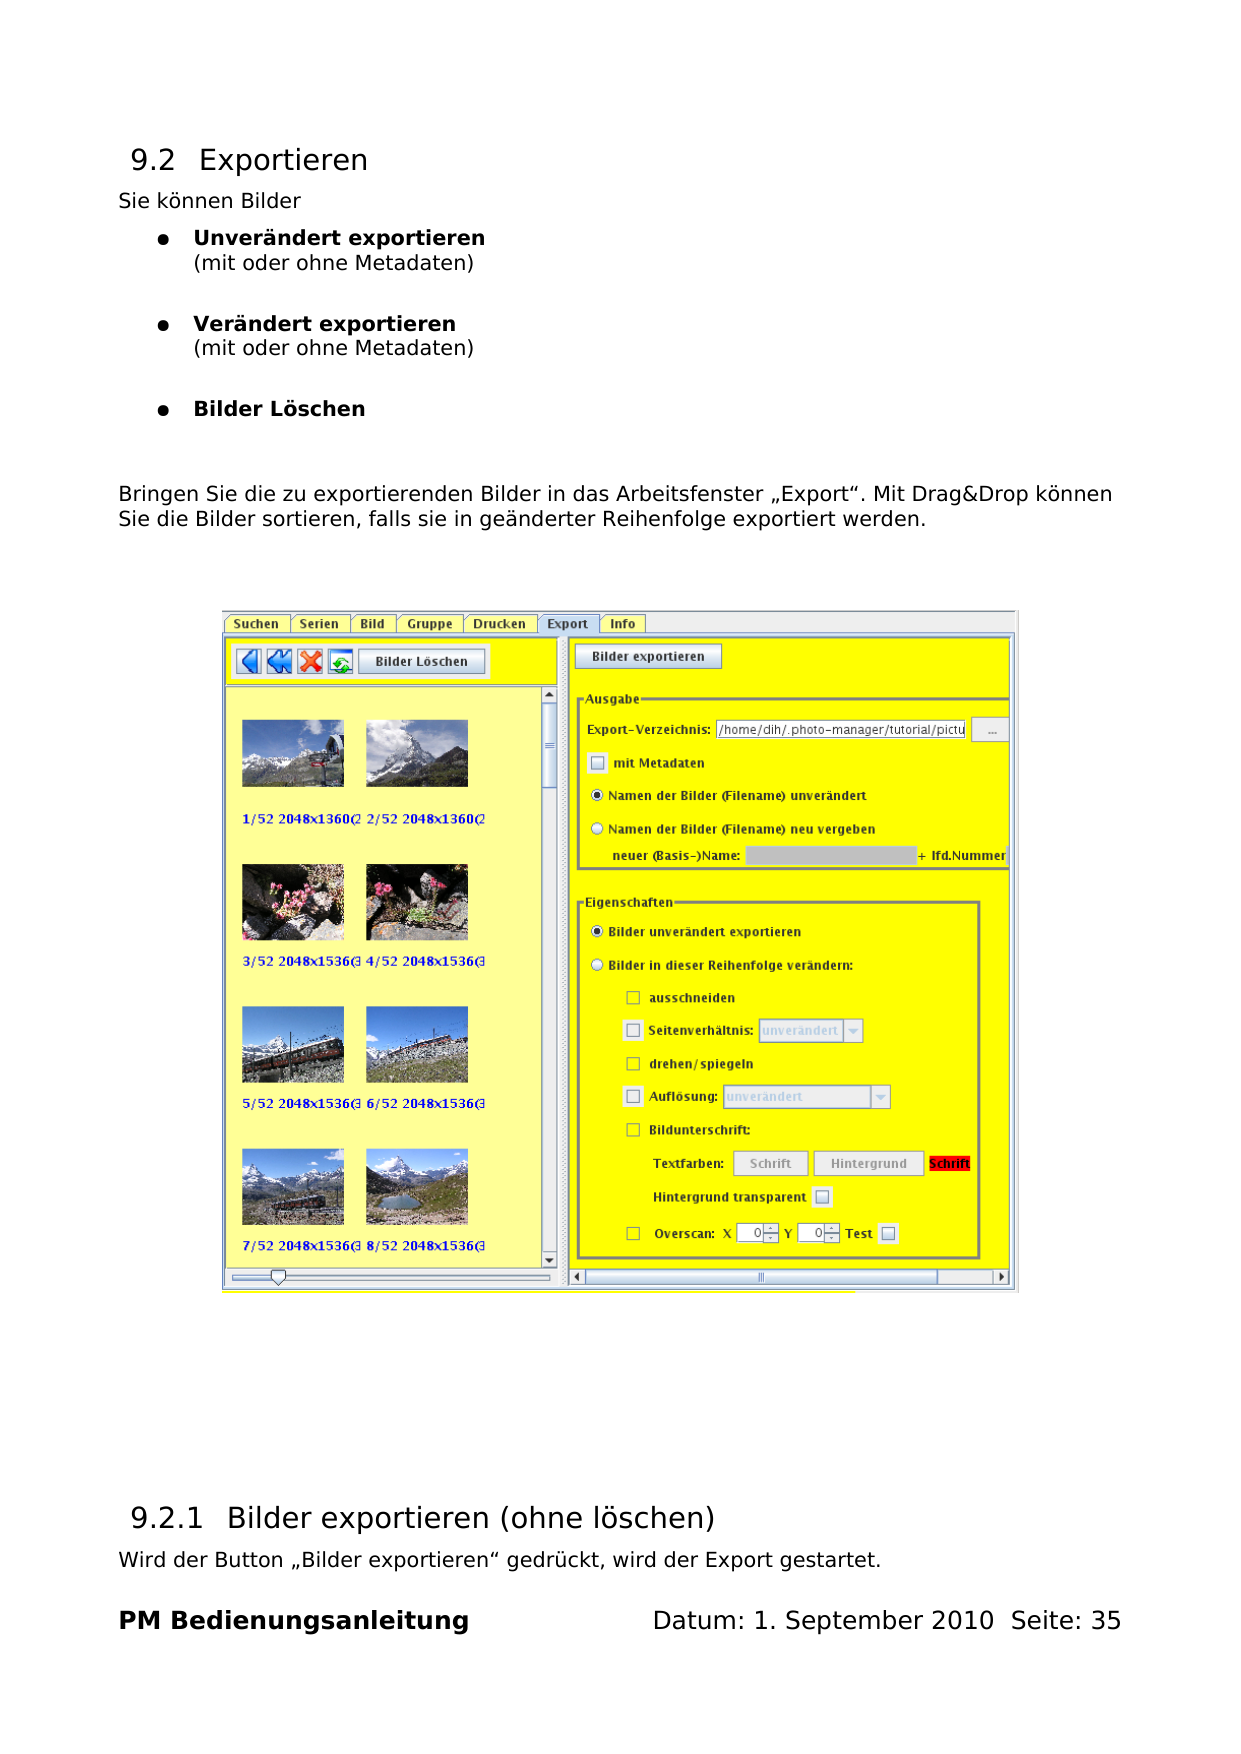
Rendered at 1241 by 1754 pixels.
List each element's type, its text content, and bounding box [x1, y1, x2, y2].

text Wird der Button „Bilder exportieren“ gedrückt, wird der Export gestartet. [118, 1548, 1122, 1573]
subtitle Bilder exportieren (ohne löschen) [130, 1502, 1122, 1536]
subtitle Exportieren [130, 143, 1122, 177]
list Unverändert exportieren (mit oder ohne Metadaten) [156, 226, 1122, 299]
text Bringen Sie die zu exportierenden Bilder in das Arbeitsfenster „Export“. Mit Drag&Drop können Sie die Bilder sortieren, falls sie in geänderter Reihenfolge exportiert werden. [118, 482, 1122, 531]
text Sie können Bilder [118, 189, 1122, 214]
picture [222, 610, 1019, 1293]
list Bilder Löschen [156, 397, 1122, 470]
list Verändert exportieren (mit oder ohne Metadaten) [156, 312, 1122, 384]
